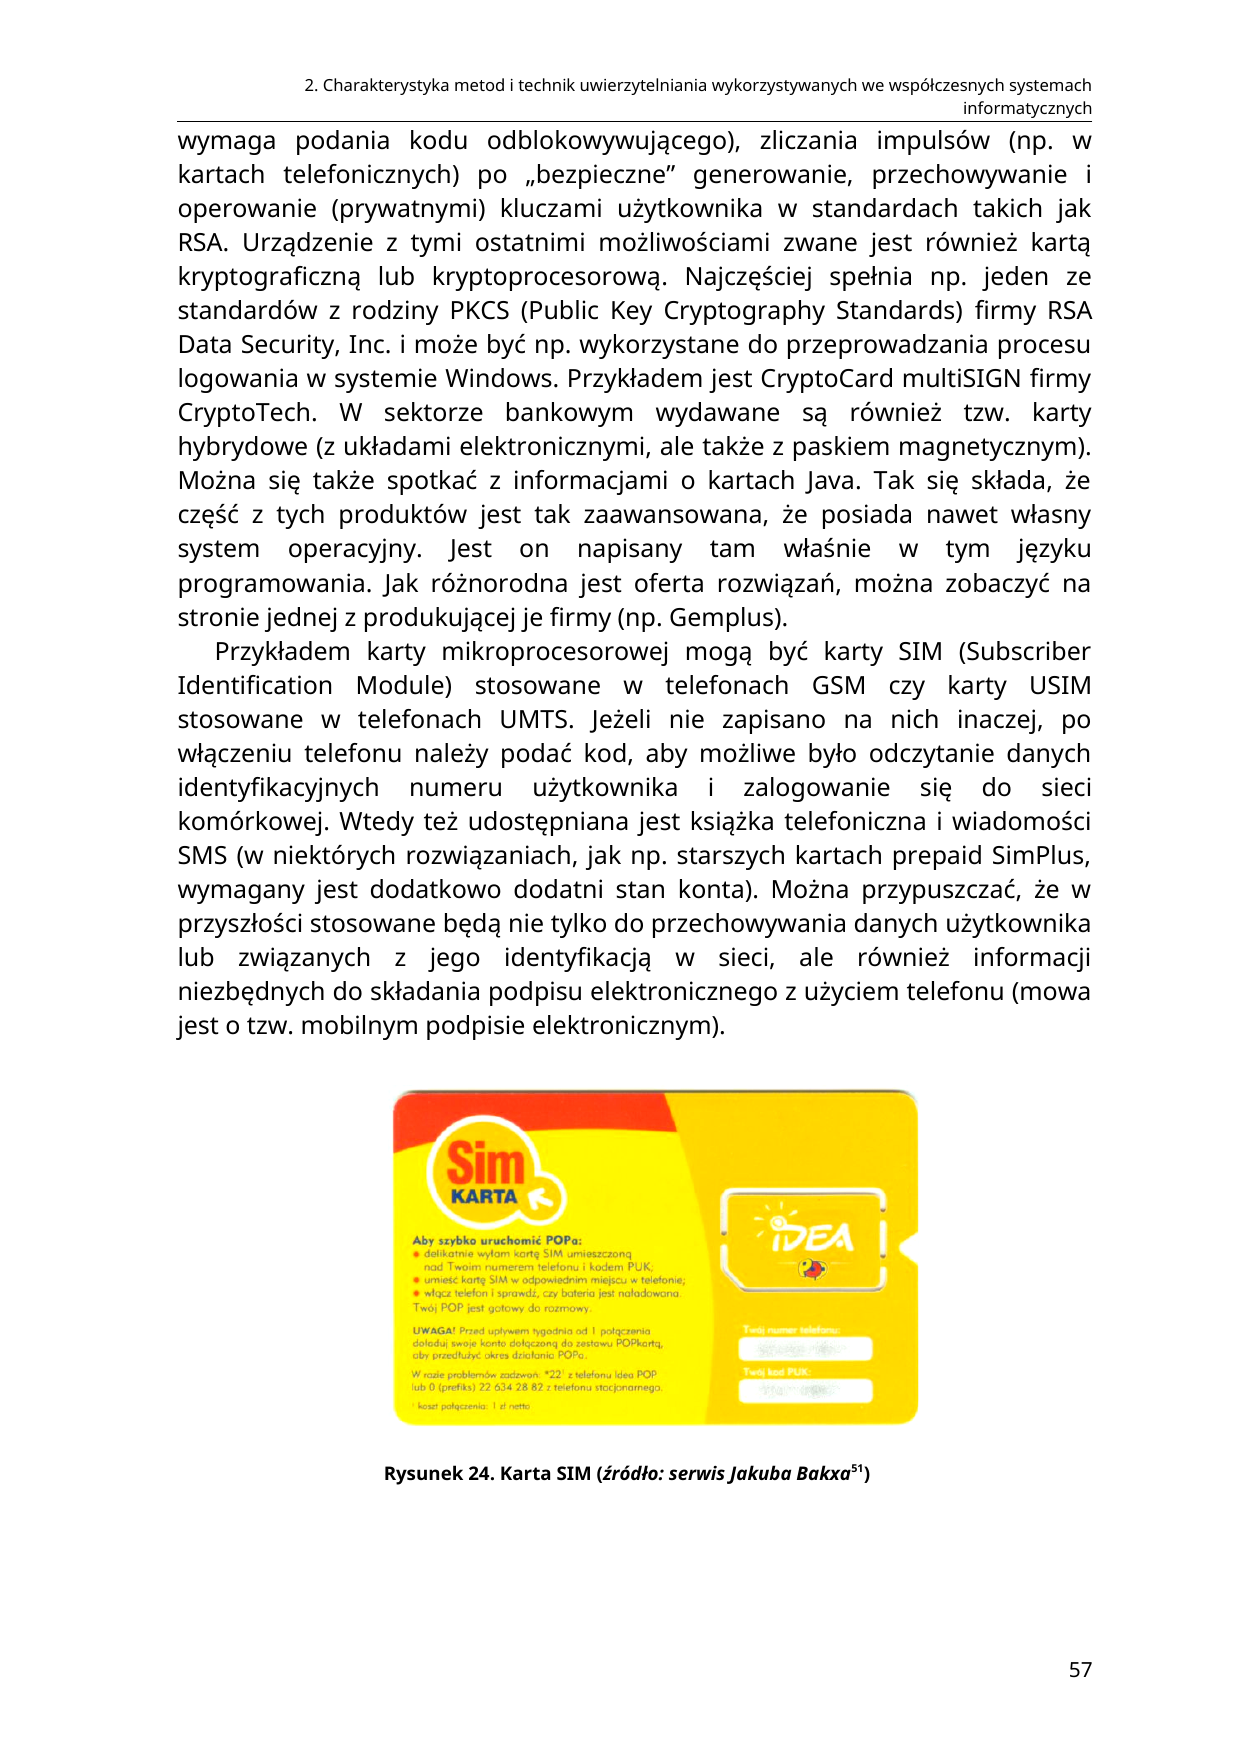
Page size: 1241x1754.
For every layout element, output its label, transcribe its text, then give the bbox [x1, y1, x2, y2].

text Rysunek 24. Karta SIM (źródło: serwis Jakuba Bakxa51) [383, 1460, 928, 1486]
picture [388, 1085, 919, 1427]
text wymaga podania kodu odblokowywującego), zliczania impulsów (np. w kartach telefonicznych) po „bezpieczne” generowanie, przechowywanie i operowanie (prywatnymi) kluczami użytkownika w standardach takich jak RSA. Urządzenie z tymi ostatnimi możliwościami zwane jest również kartą kryptograficzną lub kryptoprocesorową. Najczęściej spełnia np. jeden ze standardów z rodziny PKCS (Public Key Cryptography Standards) firmy RSA Data Security, Inc. i może być np. wykorzystane do przeprowadzania procesu logowania w systemie Windows. Przykładem jest CryptoCard multiSIGN firmy CryptoTech. W sektorze bankowym wydawane są również tzw. karty hybrydowe (z układami elektronicznymi, ale także z paskiem magnetycznym). Można się także spotkać z informacjami o kartach Java. Tak się składa, że część z tych produktów jest tak zaawansowana, że posiada nawet własny system operacyjny. Jest on napisany tam właśnie w tym języku programowania. Jak różnorodna jest oferta rozwiązań, można zobaczyć na stronie jednej z produkującej je firmy (np. Gemplus). [177, 122, 1092, 633]
text Przykładem karty mikroprocesorowej mogą być karty SIM (Subscriber Identification Module) stosowane w telefonach GSM czy karty USIM stosowane w telefonach UMTS. Jeżeli nie zapisano na nich inaczej, po włączeniu telefonu należy podać kod, aby możliwe było odczytanie danych identyfikacyjnych numeru użytkownika i zalogowanie się do sieci komórkowej. Wtedy też udostępniana jest książka telefoniczna i wiadomości SMS (w niektórych rozwiązaniach, jak np. starszych kartach prepaid SimPlus, wymagany jest dodatkowo dodatni stan konta). Można przypuszczać, że w przyszłości stosowane będą nie tylko do przechowywania danych użytkownika lub związanych z jego identyfikacją w sieci, ale również informacji niezbędnych do składania podpisu elektronicznego z użyciem telefonu (mowa jest o tzw. mobilnym podpisie elektronicznym). [177, 633, 1092, 1042]
